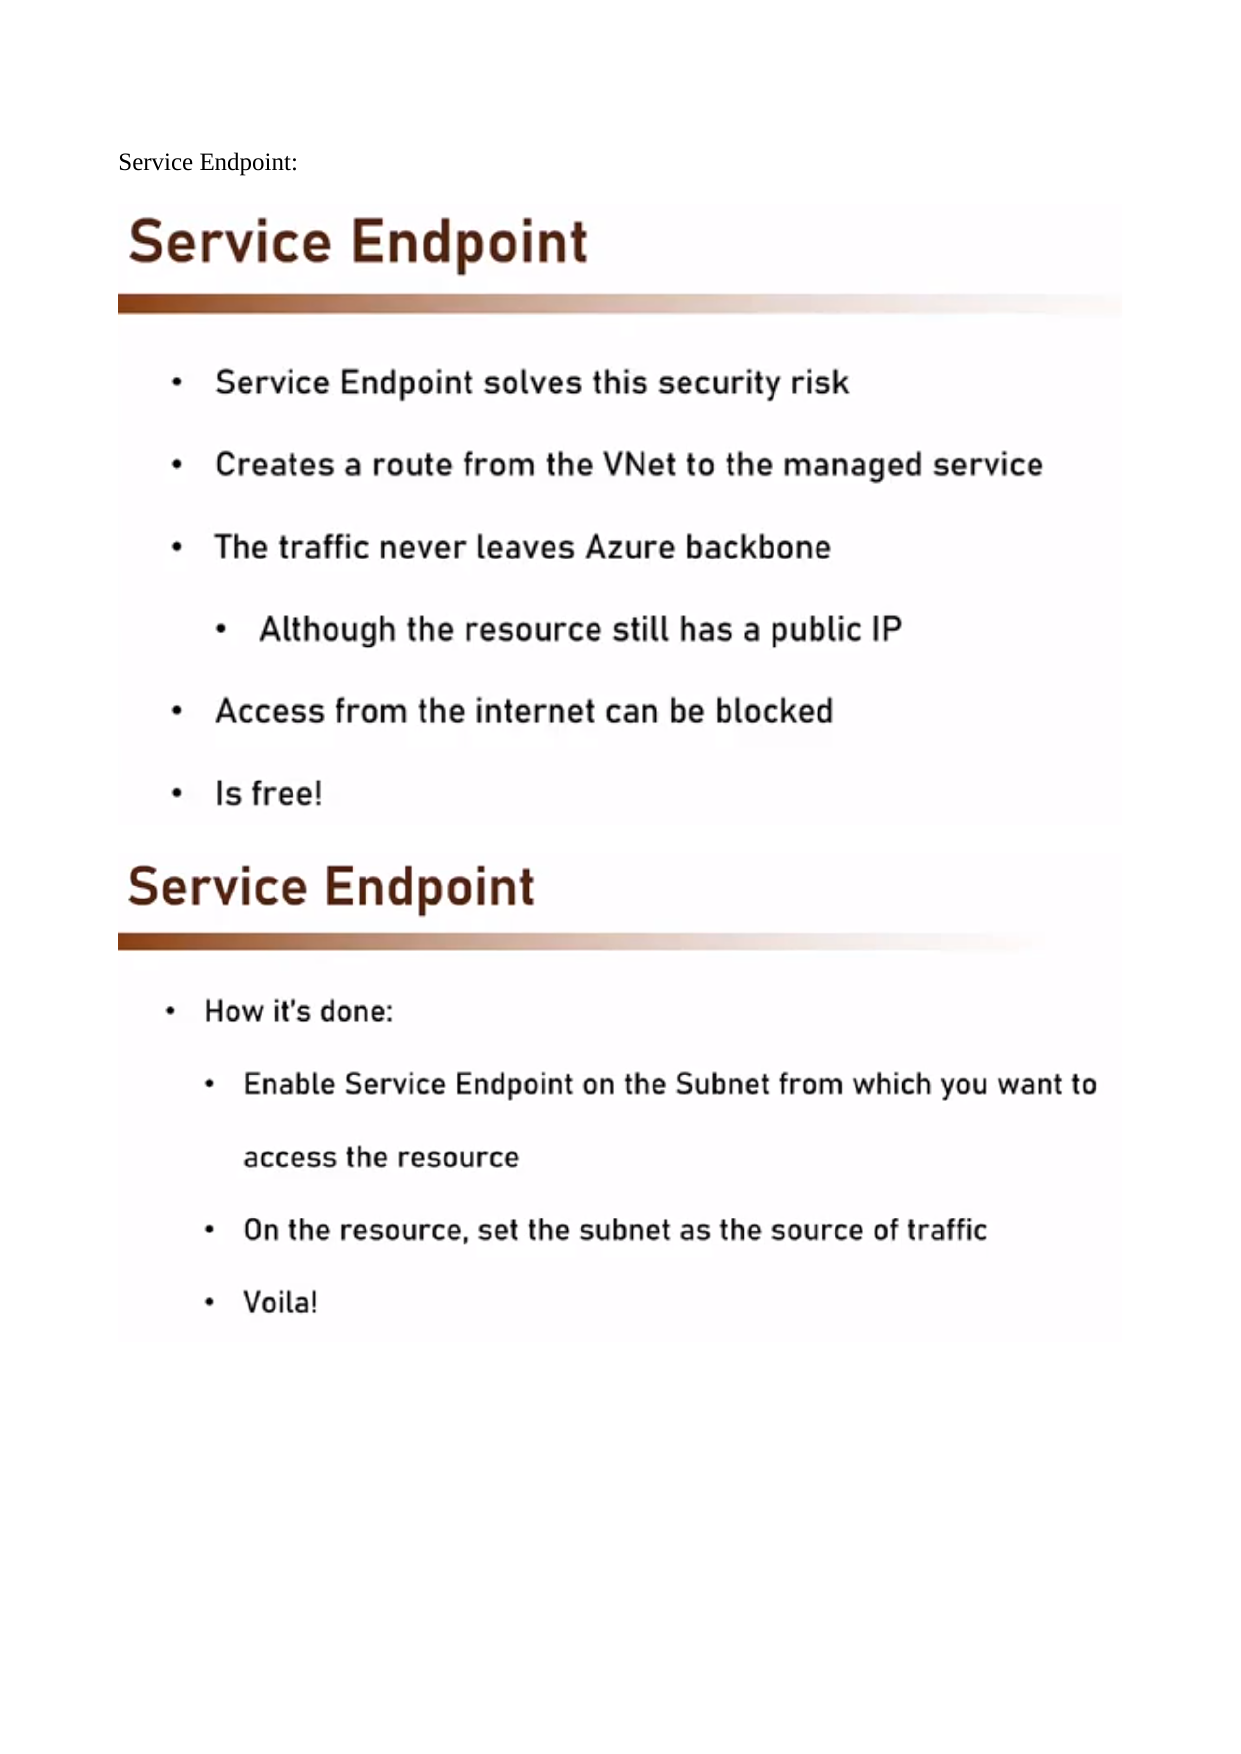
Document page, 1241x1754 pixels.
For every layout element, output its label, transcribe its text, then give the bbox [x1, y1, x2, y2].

picture [118, 204, 1123, 825]
picture [118, 853, 1123, 1342]
text Service Endpoint: [118, 147, 1122, 176]
